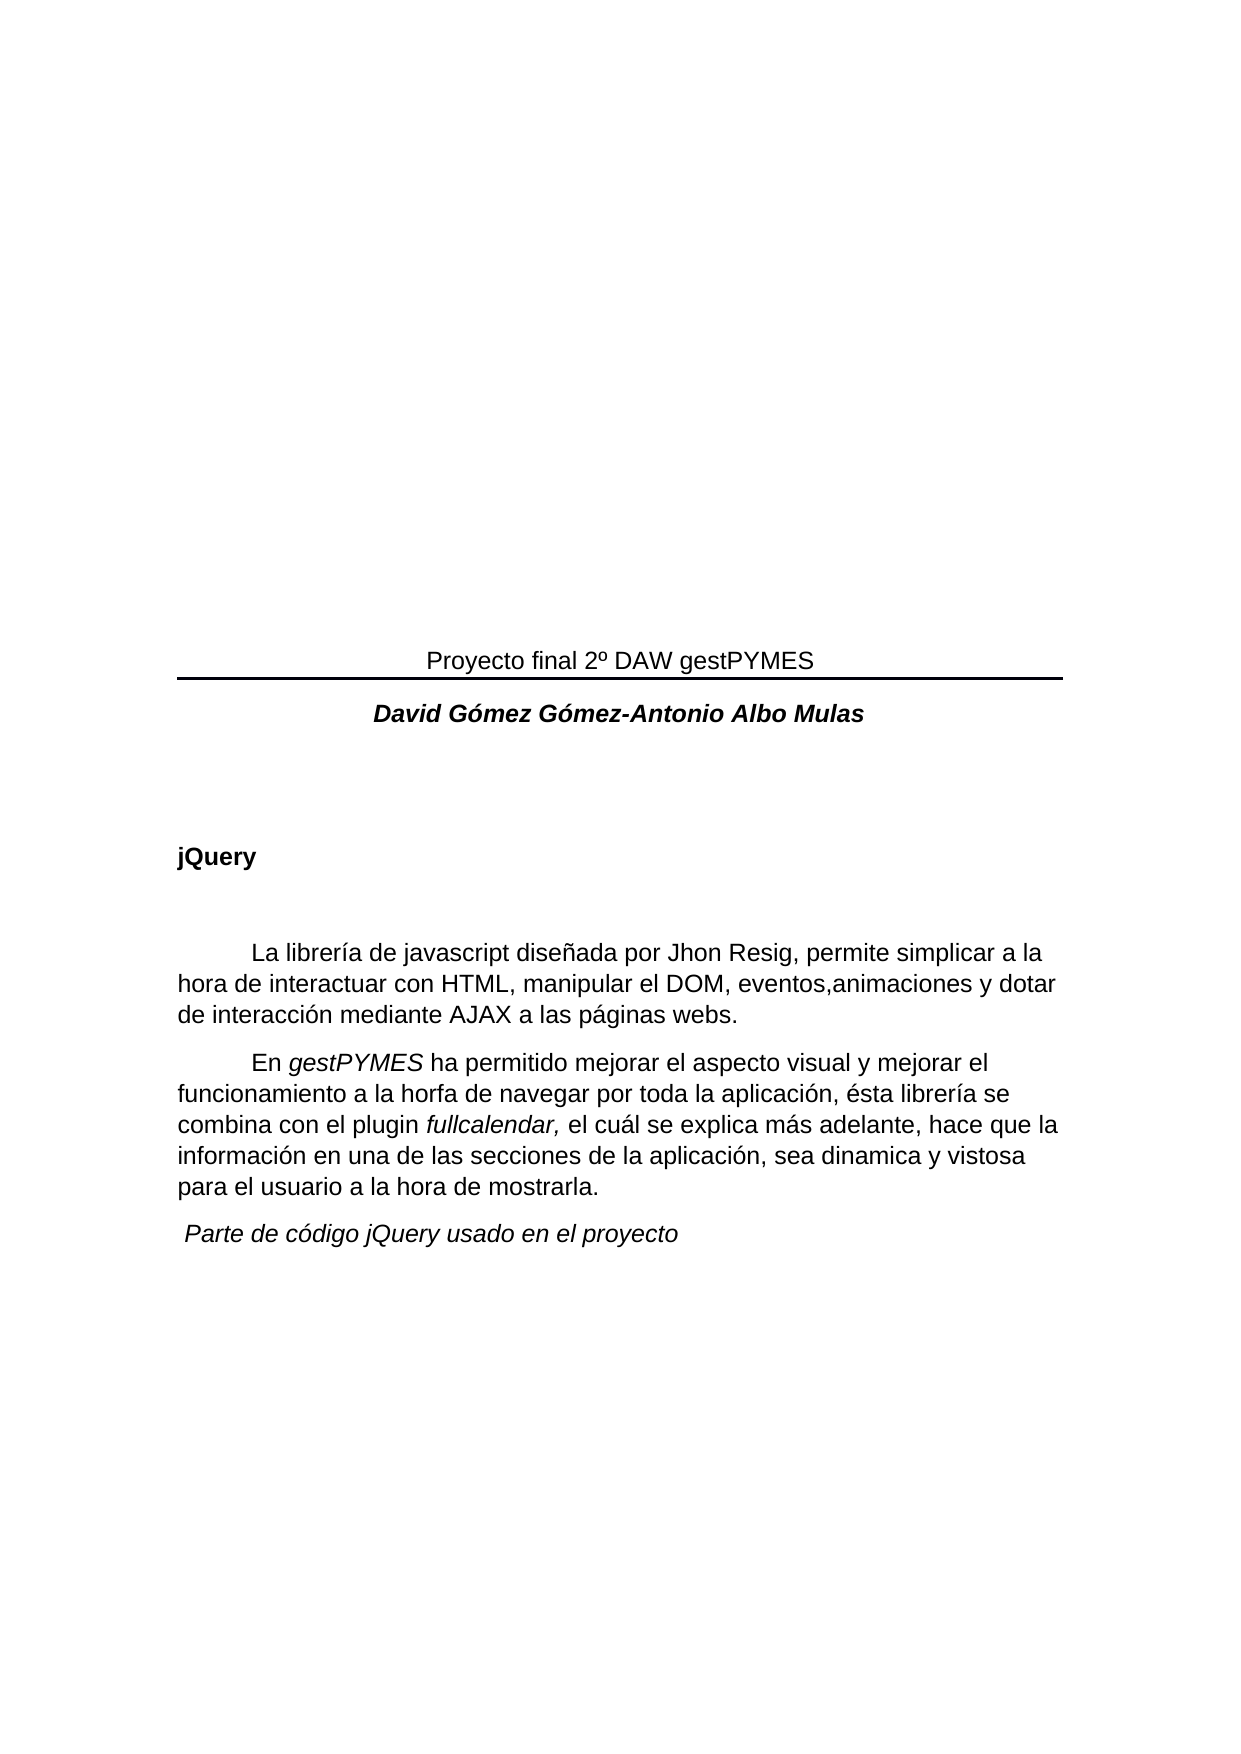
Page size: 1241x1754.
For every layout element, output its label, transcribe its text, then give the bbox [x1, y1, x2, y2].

text La librería de javascript diseñada por Jhon Resig, permite simplicar a la hora de interactuar con HTML, manipular el DOM, eventos,animaciones y dotar de interacción mediante AJAX a las páginas webs. [177, 938, 1063, 1028]
text jQuery [177, 842, 1063, 871]
text En gestPYMES ha permitido mejorar el aspecto visual y mejorar el funcionamiento a la horfa de navegar por toda la aplicación, ésta librería se combina con el plugin fullcalendar, el cuál se explica más adelante, hace que la información en una de las secciones de la aplicación, sea dinamica y vistosa para el usuario a la hora de mostrarla. [177, 1047, 1063, 1200]
text Parte de código jQuery usado en el proyecto [177, 1219, 1063, 1248]
text David Gómez Gómez-Antonio Albo Mulas [177, 699, 1063, 728]
text Proyecto final 2º DAW gestPYMES [177, 646, 1063, 677]
